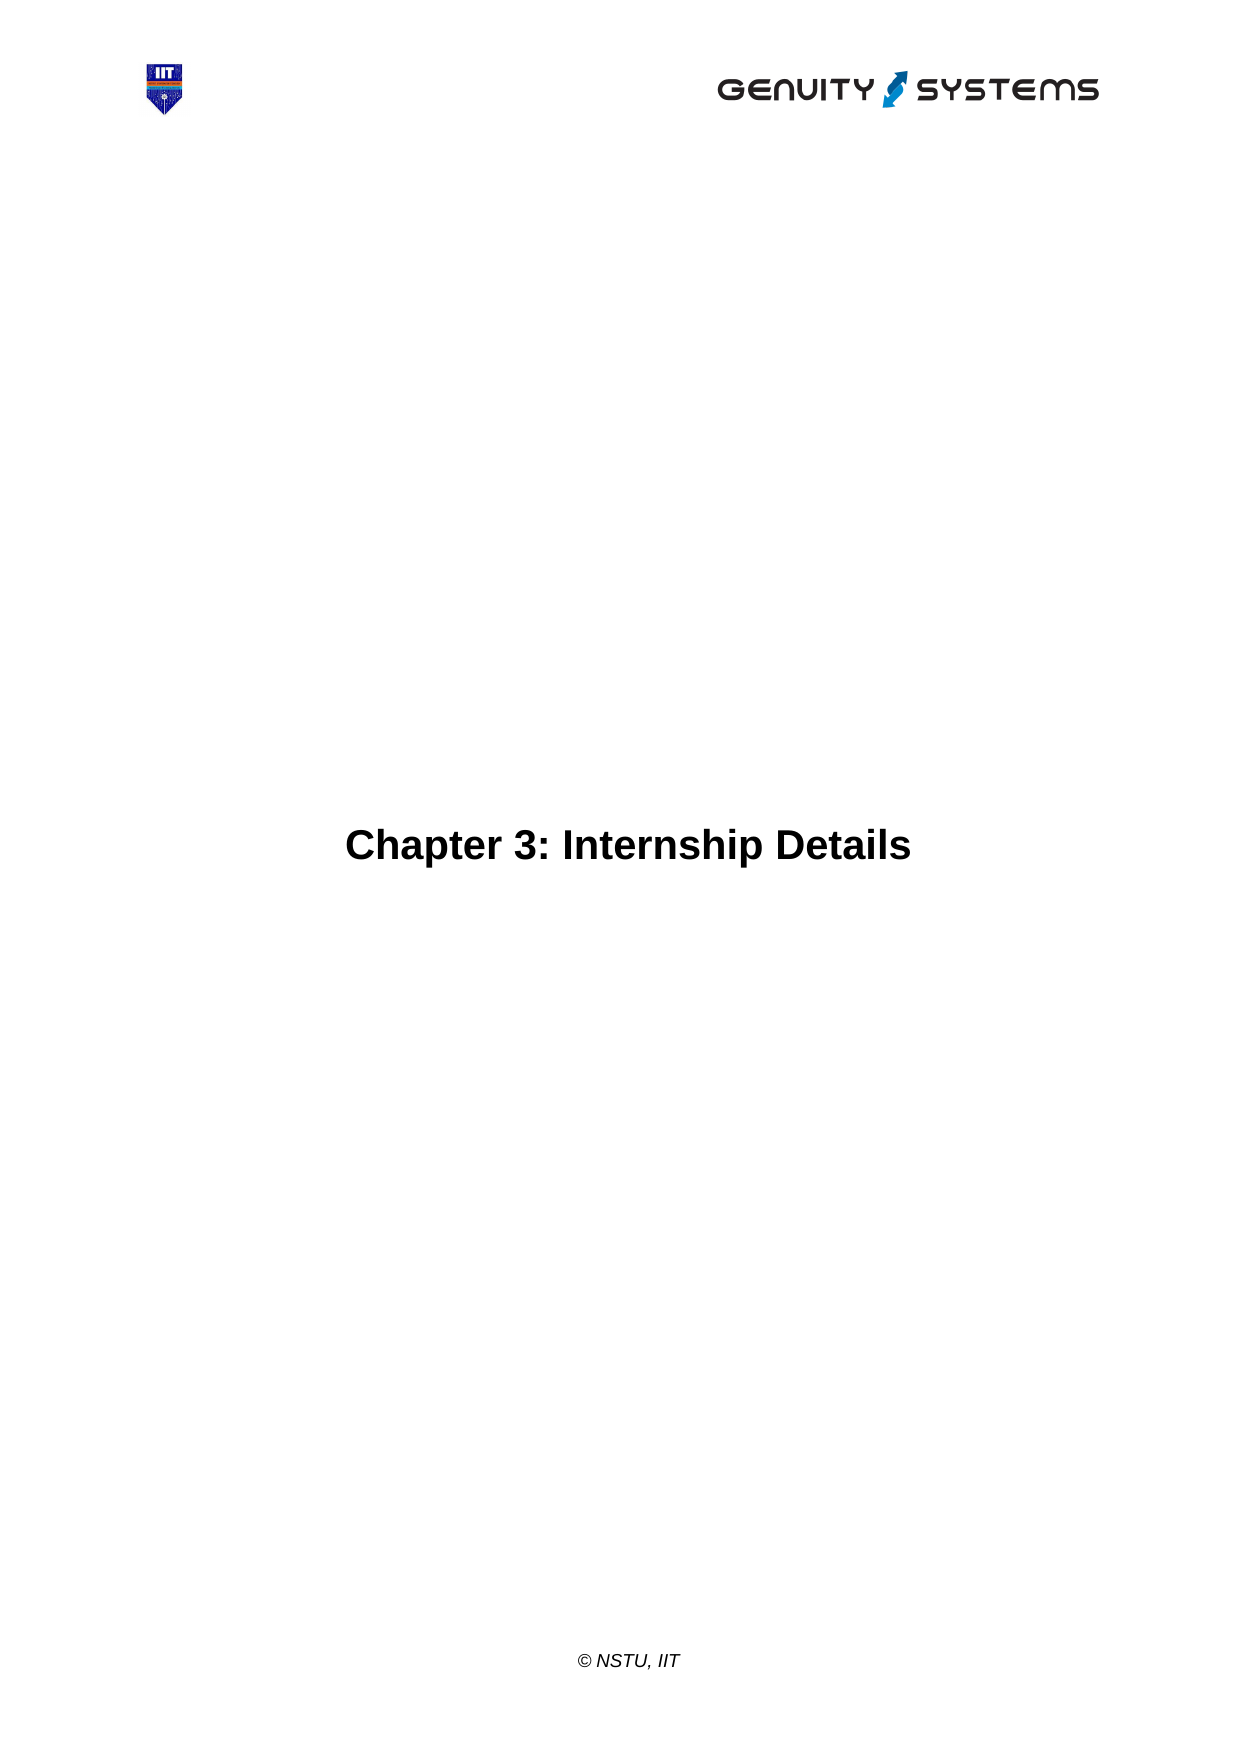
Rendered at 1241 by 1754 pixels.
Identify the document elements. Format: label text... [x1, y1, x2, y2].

picture [137, 62, 192, 117]
subtitle Chapter 3: Internship Details [103, 820, 1153, 868]
picture [714, 70, 1101, 108]
